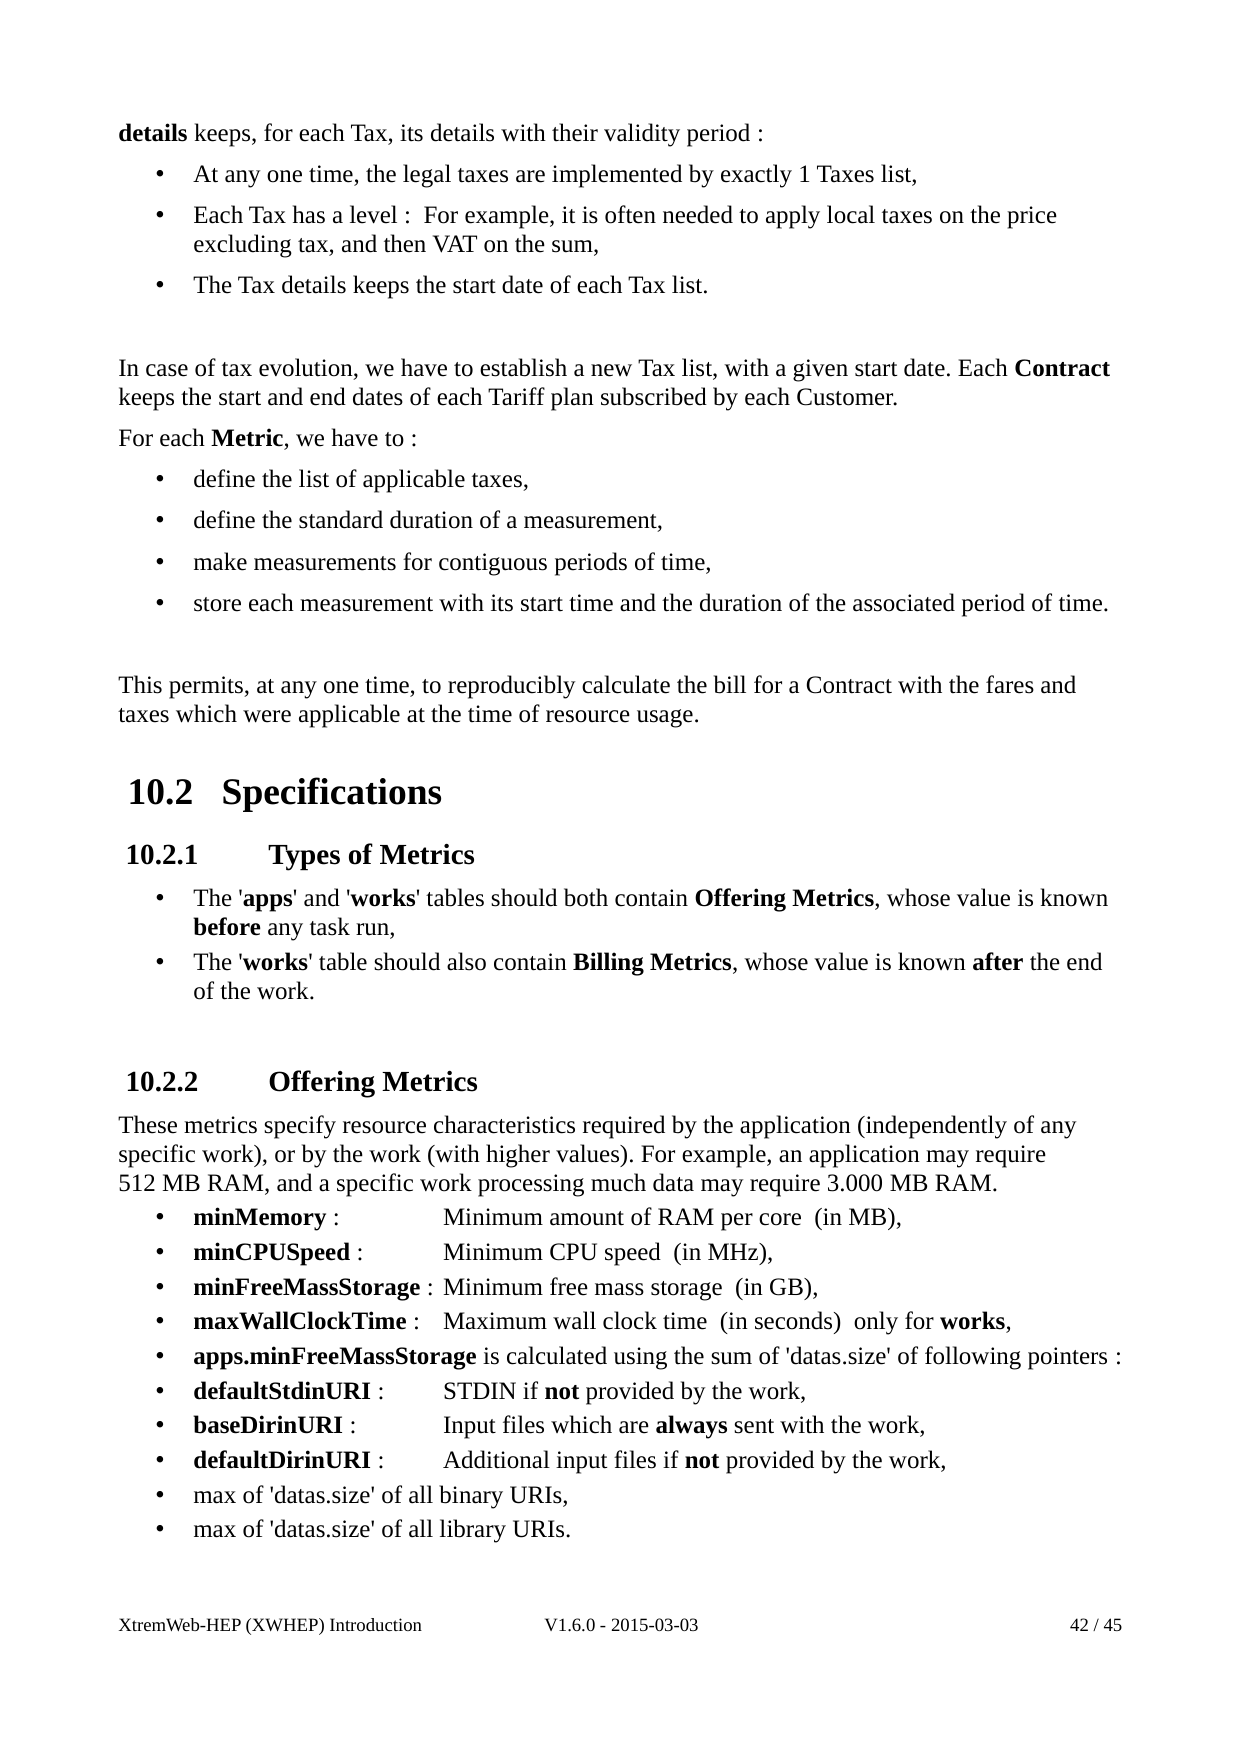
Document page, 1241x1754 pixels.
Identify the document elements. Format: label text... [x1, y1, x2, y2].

list The 'works' table should also contain Billing Metrics, whose value is known after the end of the work. [156, 947, 1122, 1004]
subtitle Offering Metrics [118, 1064, 1122, 1098]
text This permits, at any one time, to reproducibly calculate the bill for a Contract with the fares and taxes which were applicable at the time of resource usage. [118, 671, 1122, 728]
text These metrics specify resource characteristics required by the application (independently of any specific work), or by the work (with higher values). For example, an application may require 512 MB RAM, and a specific work processing much data may require 3.000 MB RAM. [118, 1110, 1122, 1196]
text details keeps, for each Tax, its details with their validity period : [118, 118, 1122, 147]
list minMemory : Minimum amount of RAM per core (in MB), [156, 1202, 1122, 1231]
list The 'apps' and 'works' tables should both contain Offering Metrics, whose value is known before any task run, [156, 883, 1122, 941]
list max of 'datas.size' of all library URIs. [156, 1514, 1122, 1543]
list The Tax details keeps the start date of each Tax list. [156, 271, 1122, 299]
list minFreeMassStorage : Minimum free mass storage (in GB), [156, 1272, 1122, 1301]
list defaultDirinURI : Additional input files if not provided by the work, [156, 1445, 1122, 1474]
list define the list of applicable taxes, [156, 464, 1122, 493]
list maxWallClockTime : Maximum wall clock time (in seconds) only for works, [156, 1306, 1122, 1335]
list defaultStdinURI : STDIN if not provided by the work, [156, 1376, 1122, 1404]
text In case of tax evolution, we have to establish a new Tax list, with a given start date. Each Contract keeps the start and end dates of each Tariff plan subscribed by each Customer. [118, 353, 1122, 411]
list apps.minFreeMassStorage is calculated using the sum of 'datas.size' of following pointers : [156, 1341, 1122, 1370]
subtitle Specifications [118, 769, 1122, 812]
list define the standard duration of a measurement, [156, 506, 1122, 534]
list At any one time, the legal taxes are implemented by exactly 1 Taxes list, [156, 159, 1122, 188]
list baseDirinURI : Input files which are always sent with the work, [156, 1411, 1122, 1439]
list store each measurement with its start time and the duration of the associated period of time. [156, 588, 1122, 617]
list max of 'datas.size' of all binary URIs, [156, 1480, 1122, 1509]
list make measurements for contiguous periods of time, [156, 547, 1122, 576]
list minCPUSpeed : Minimum CPU speed (in MHz), [156, 1237, 1122, 1266]
text For each Metric, we have to : [118, 423, 1122, 452]
list Each Tax has a level : For example, it is often needed to apply local taxes on the price excluding tax, and then VAT on the sum, [156, 201, 1122, 258]
subtitle Types of Metrics [118, 837, 1122, 871]
